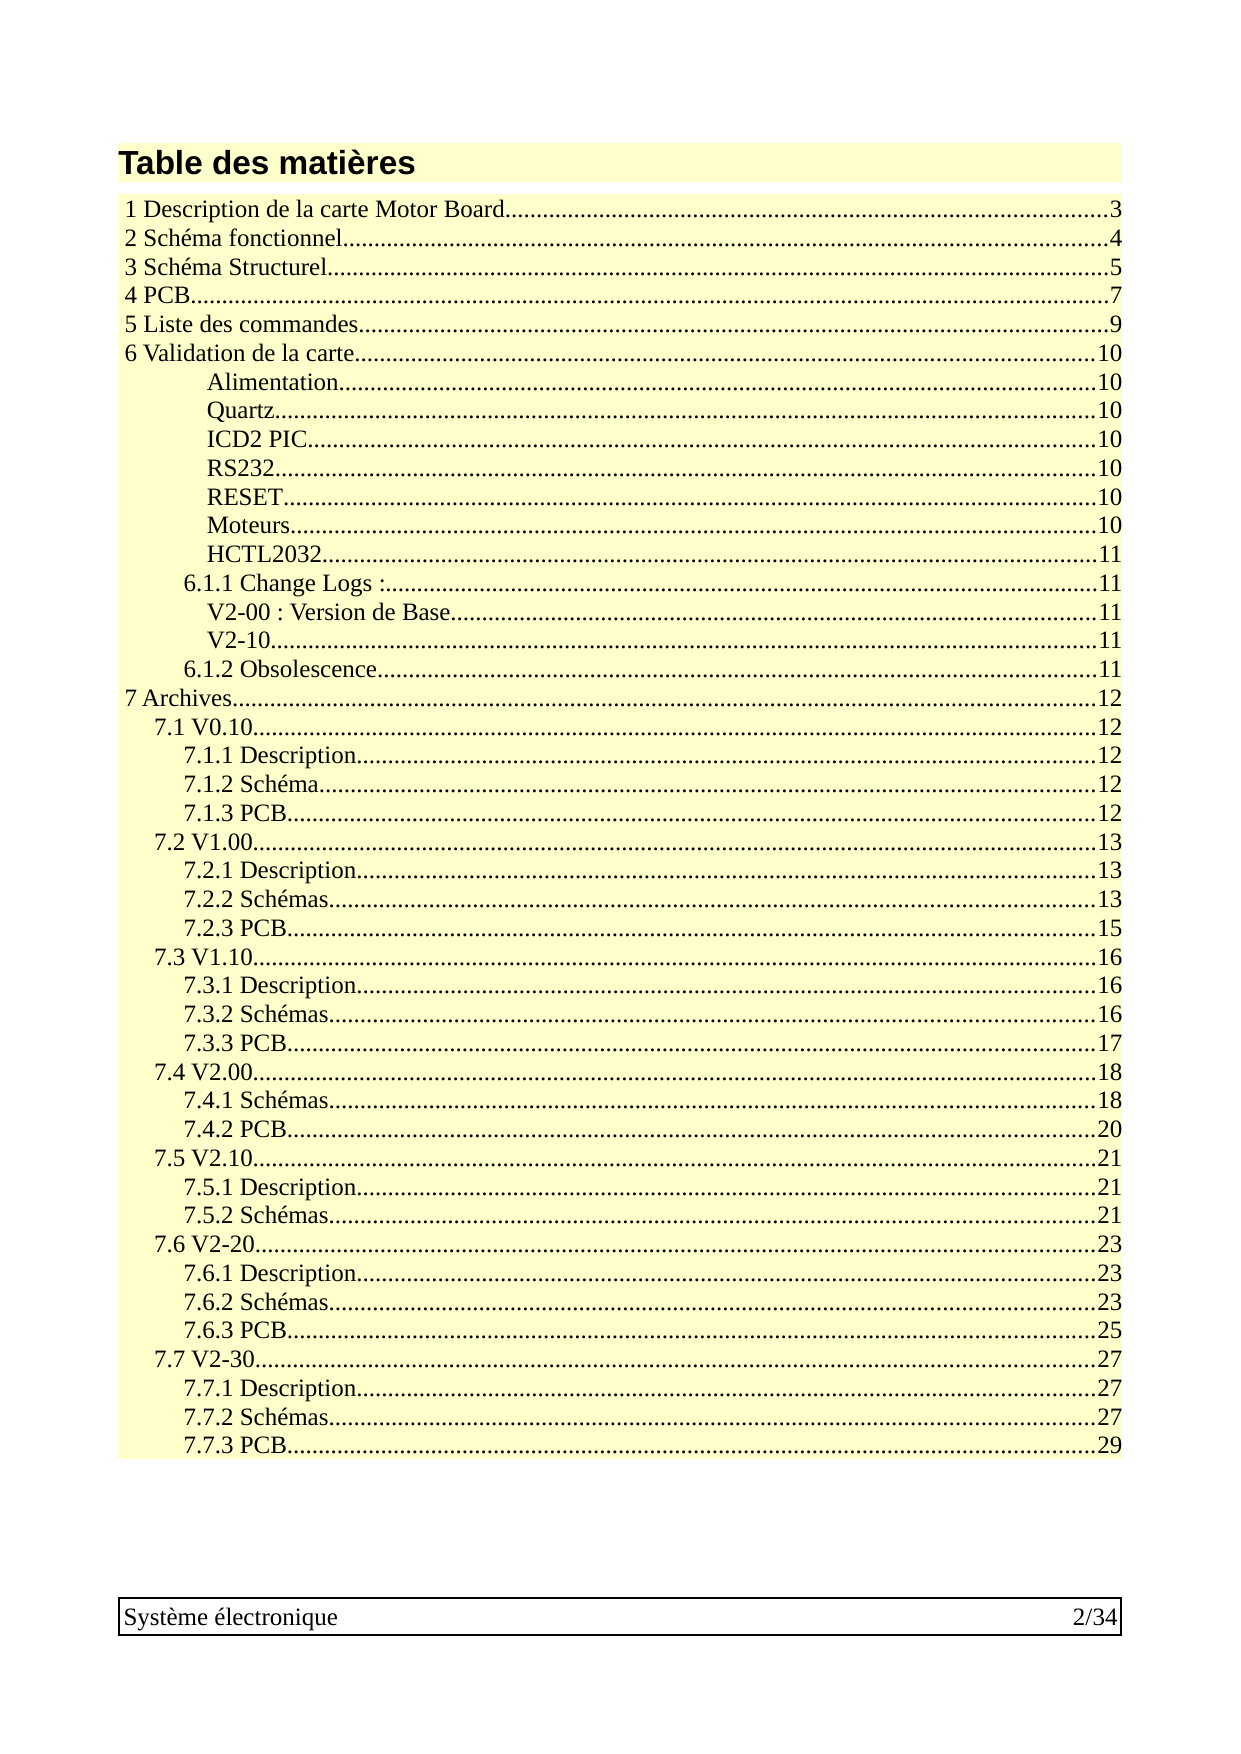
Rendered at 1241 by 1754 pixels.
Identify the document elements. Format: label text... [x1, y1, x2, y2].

text V2-00 : Version de Base 11 [207, 597, 1122, 625]
text 7.7.3 PCB 29 [177, 1430, 1122, 1459]
text 5 Liste des commandes 9 [118, 309, 1122, 338]
text 7.6.2 Schémas 23 [177, 1287, 1122, 1315]
text 7.3.1 Description 16 [177, 970, 1122, 999]
text ICD2 PIC 10 [207, 424, 1122, 453]
text V2-10 11 [207, 625, 1122, 654]
text 7.4.2 PCB 20 [177, 1114, 1122, 1143]
text 7.3.2 Schémas 16 [177, 999, 1122, 1028]
text 7.6 V2-20 23 [148, 1229, 1122, 1258]
text 3 Schéma Structurel 5 [118, 252, 1122, 280]
subtitle Table des matières [118, 143, 1122, 182]
text 6.1.1 Change Logs : 11 [177, 568, 1122, 597]
text 7.7 V2-30 27 [148, 1344, 1122, 1373]
text 7.3 V1.10 16 [148, 942, 1122, 970]
text 6 Validation de la carte 10 [118, 338, 1122, 367]
text 7.6.3 PCB 25 [177, 1315, 1122, 1344]
text 6.1.2 Obsolescence 11 [177, 654, 1122, 683]
text 7.1 V0.10 12 [148, 712, 1122, 740]
text Quartz 10 [207, 395, 1122, 424]
text 7.3.3 PCB 17 [177, 1028, 1122, 1057]
text 7 Archives 12 [118, 683, 1122, 712]
text 7.4 V2.00 18 [148, 1057, 1122, 1085]
text 7.5.2 Schémas 21 [177, 1200, 1122, 1229]
text 7.7.1 Description 27 [177, 1373, 1122, 1402]
text 1 Description de la carte Motor Board 3 [118, 194, 1122, 223]
text 7.2 V1.00 13 [148, 827, 1122, 855]
text 7.1.2 Schéma 12 [177, 769, 1122, 798]
text Alimentation 10 [207, 367, 1122, 395]
text 7.1.1 Description 12 [177, 740, 1122, 769]
text Moteurs 10 [207, 510, 1122, 539]
text 7.2.1 Description 13 [177, 855, 1122, 884]
text RESET 10 [207, 482, 1122, 510]
text 7.7.2 Schémas 27 [177, 1402, 1122, 1430]
text HCTL2032 11 [207, 539, 1122, 568]
text RS232 10 [207, 453, 1122, 482]
text 7.1.3 PCB 12 [177, 798, 1122, 827]
text 4 PCB 7 [118, 280, 1122, 309]
text 7.2.3 PCB 15 [177, 913, 1122, 942]
text 7.6.1 Description 23 [177, 1258, 1122, 1287]
text 7.5 V2.10 21 [148, 1143, 1122, 1172]
text 7.4.1 Schémas 18 [177, 1085, 1122, 1114]
text 7.2.2 Schémas 13 [177, 884, 1122, 913]
text 7.5.1 Description 21 [177, 1172, 1122, 1200]
text 2 Schéma fonctionnel 4 [118, 223, 1122, 252]
